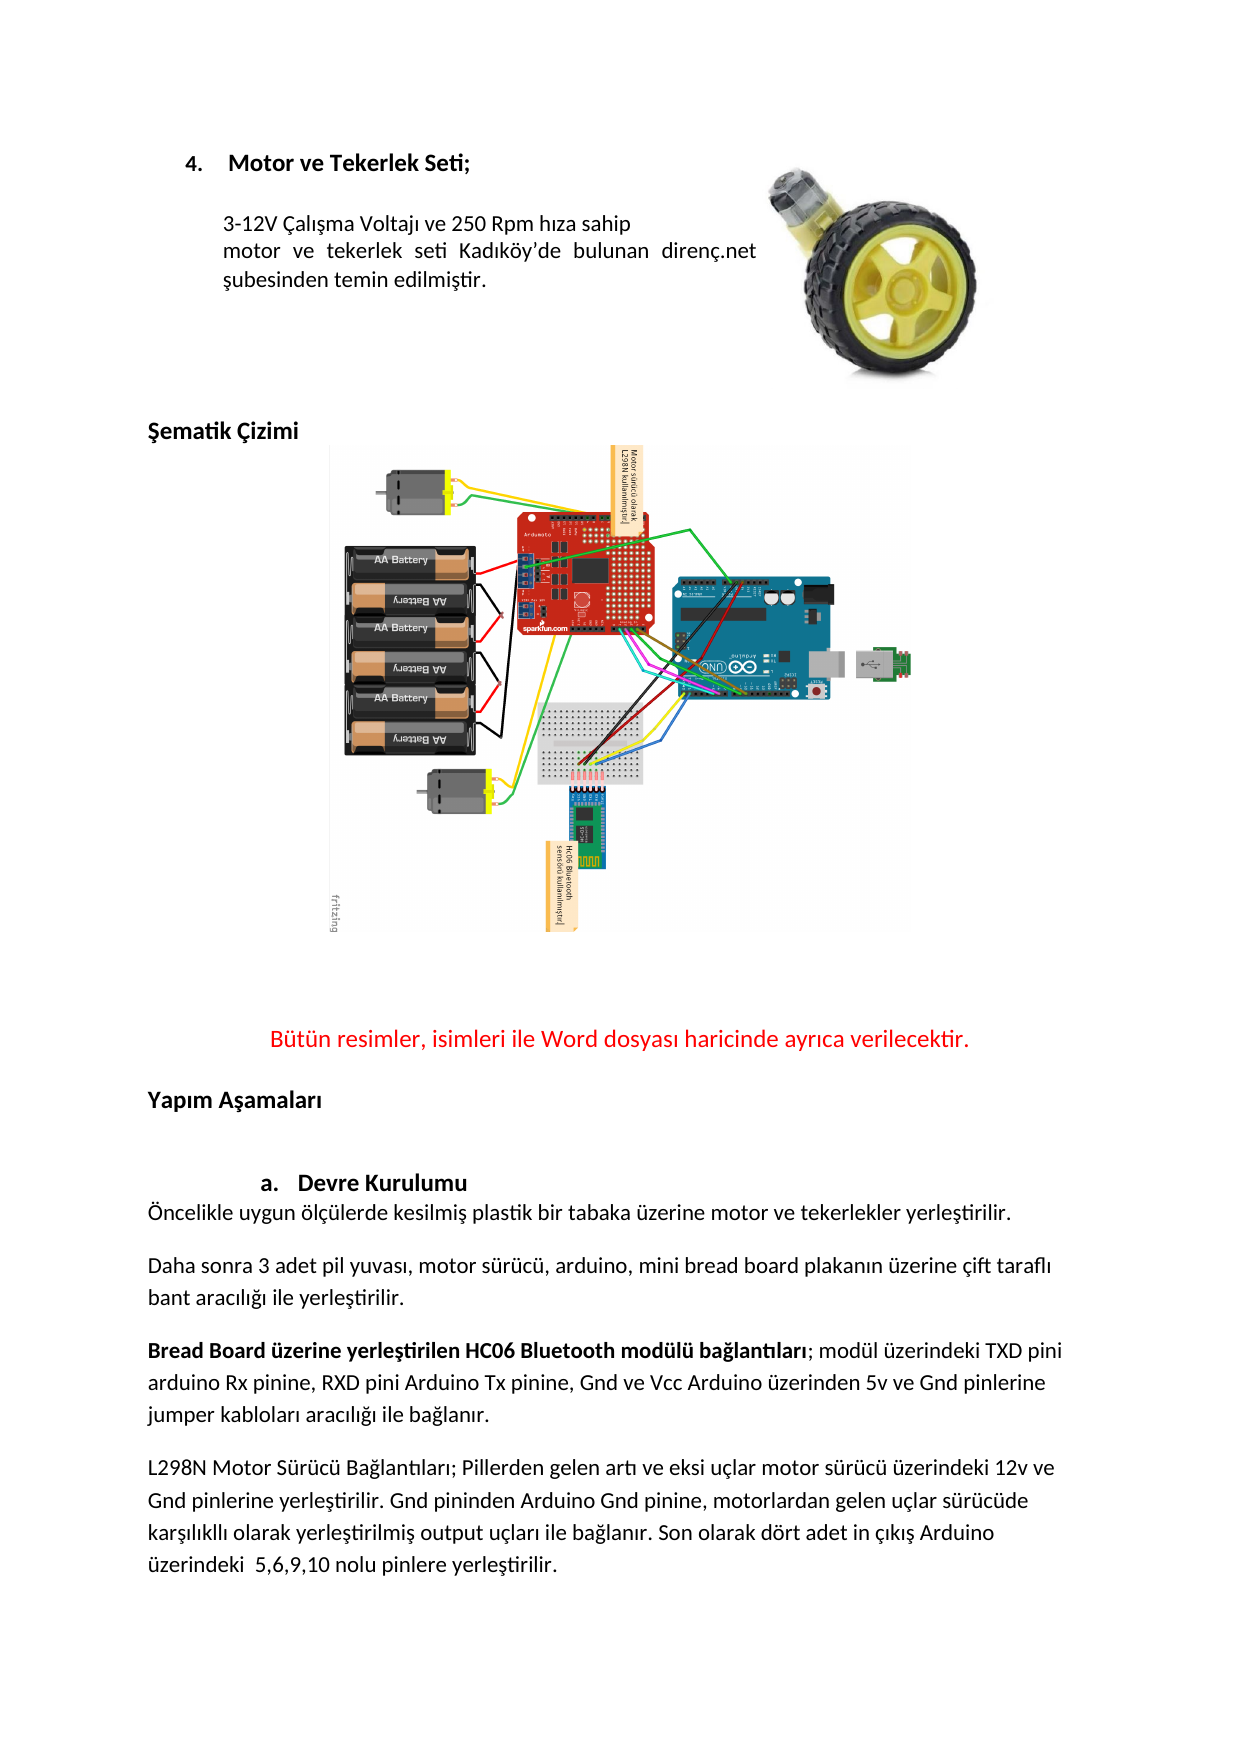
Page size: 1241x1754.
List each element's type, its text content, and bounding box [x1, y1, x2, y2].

list Devre Kurulumu [260, 1167, 1093, 1198]
text Daha sonra 3 adet pil yuvası, motor sürücü, arduino, mini bread board plakanın üzerine çift taraflı bant aracılığı ile yerleştirilir. [148, 1251, 1093, 1311]
text [994, 237, 1093, 293]
text L298N Motor Sürücü Bağlantıları; Pillerden gelen artı ve eksi uçlar motor sürücü üzerindeki 12v ve Gnd pinlerine yerleştirilir. Gnd pininden Arduino Gnd pinine, motorlardan gelen uçlar sürücüde karşılıkllı olarak yerleştirilmiş output uçları ile bağlanır. Son olarak dört adet in çıkış Arduino üzerindeki 5,6,9,10 nolu pinlere yerleştirilir. [148, 1453, 1093, 1578]
text [994, 209, 1093, 237]
text Öncelikle uygun ölçülerde kesilmiş plastik bir tabaka üzerine motor ve tekerlekler yerleştirilir. [148, 1198, 1093, 1226]
text Yapım Aşamaları [148, 1084, 1093, 1114]
text Şematik Çizimi [148, 415, 1093, 445]
text 3-12V Çalışma Voltajı ve 250 Rpm hıza sahip [223, 209, 757, 237]
text motor ve tekerlek seti Kadıköy’de bulunan direnç.net şubesinden temin edilmiştir. [223, 237, 757, 293]
list Motor ve Tekerlek Seti; [185, 148, 1093, 178]
text Bütün resimler, isimleri ile Word dosyası haricinde ayrıca verilecektir. [148, 1023, 1093, 1053]
text Bread Board üzerine yerleştirilen HC06 Bluetooth modülü bağlantıları; modül üzerindeki TXD pini arduino Rx pinine, RXD pini Arduino Tx pinine, Gnd ve Vcc Arduino üzerinden 5v ve Gnd pinlerine jumper kabloları aracılığı ile bağlanır. [148, 1336, 1093, 1428]
